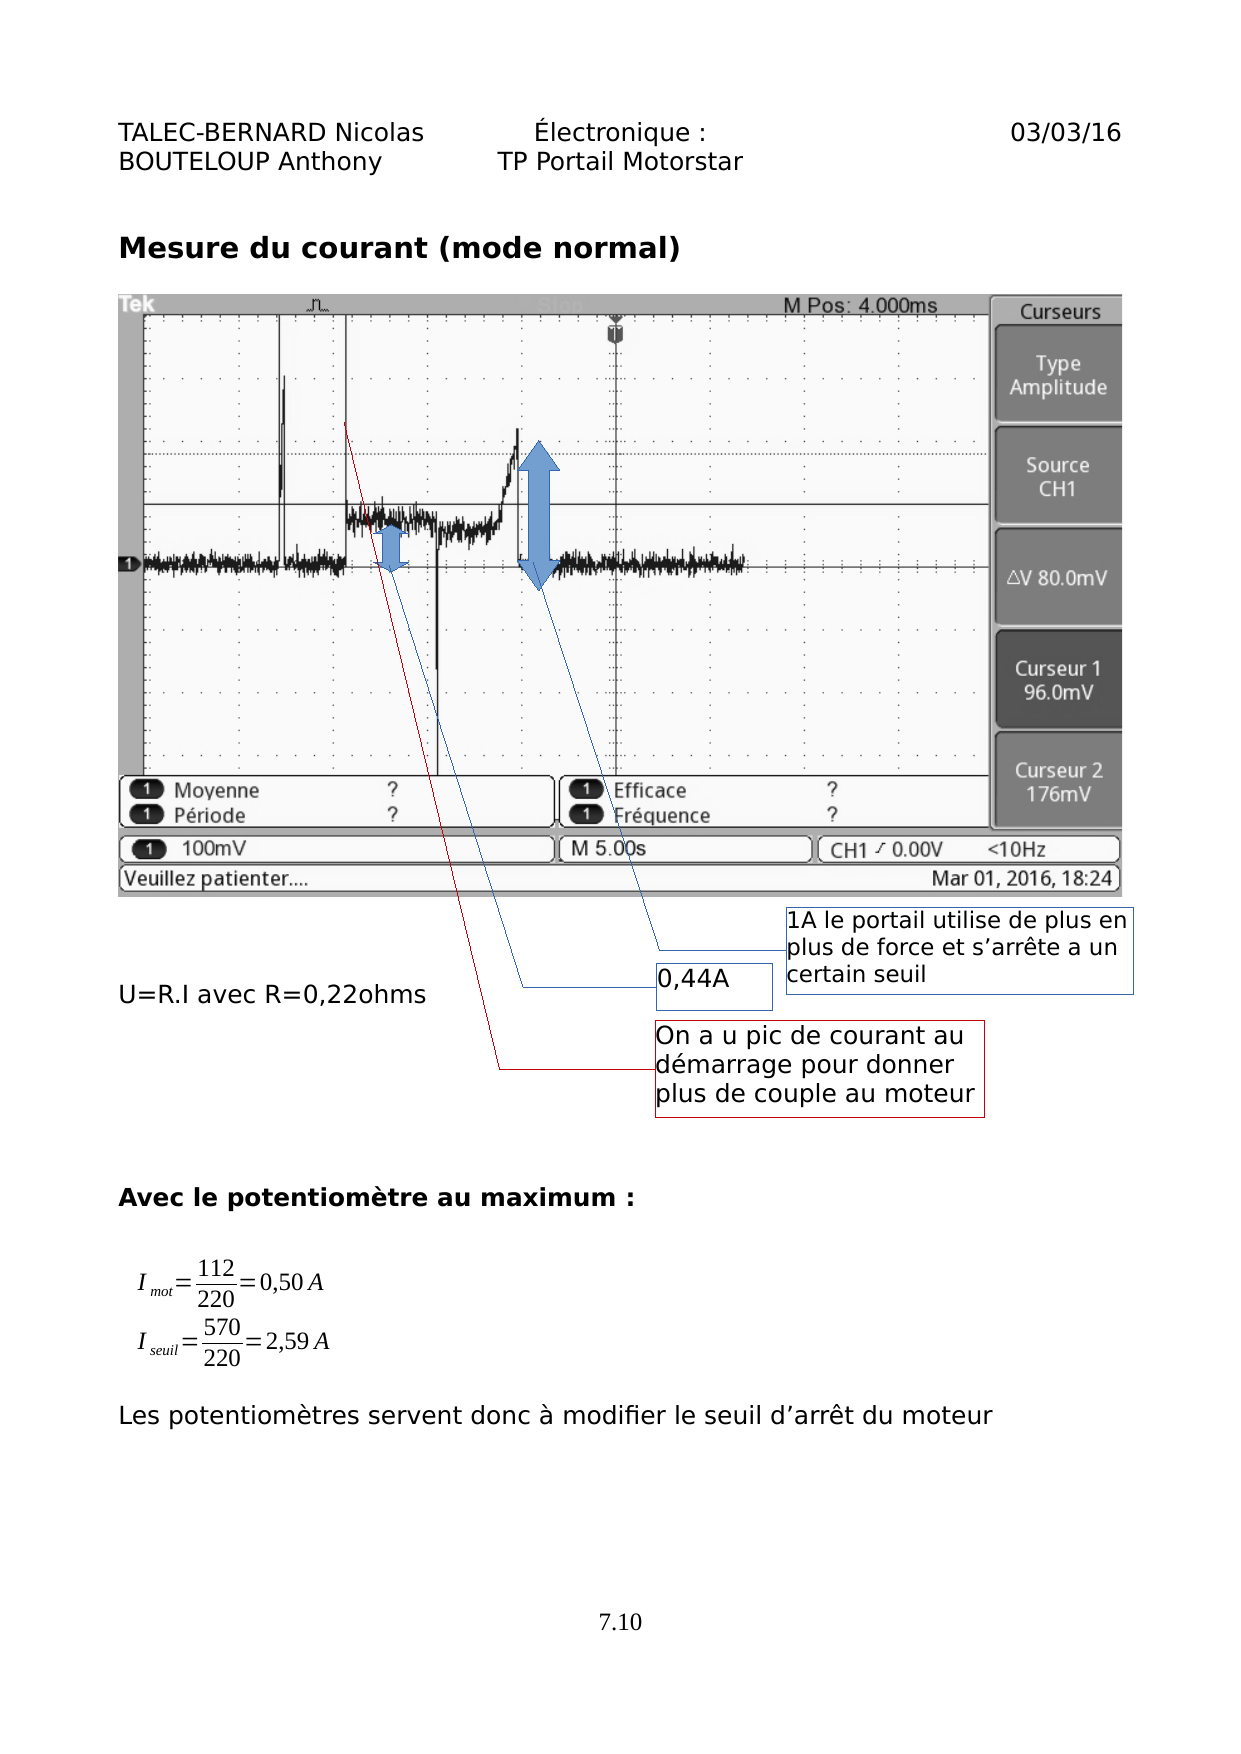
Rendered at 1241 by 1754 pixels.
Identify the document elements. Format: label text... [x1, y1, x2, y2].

text [657, 980, 772, 1009]
text Les potentiomètres servent donc à modifier le seuil d’arrêt du moteur [118, 1402, 1122, 1431]
text U=R.I avec R=0,22ohms [118, 980, 656, 1009]
picture [118, 294, 1123, 897]
text [773, 980, 1122, 1009]
subtitle Avec le potentiomètre au maximum : [118, 1184, 1122, 1213]
subtitle Mesure du courant (mode normal) [118, 231, 1122, 265]
